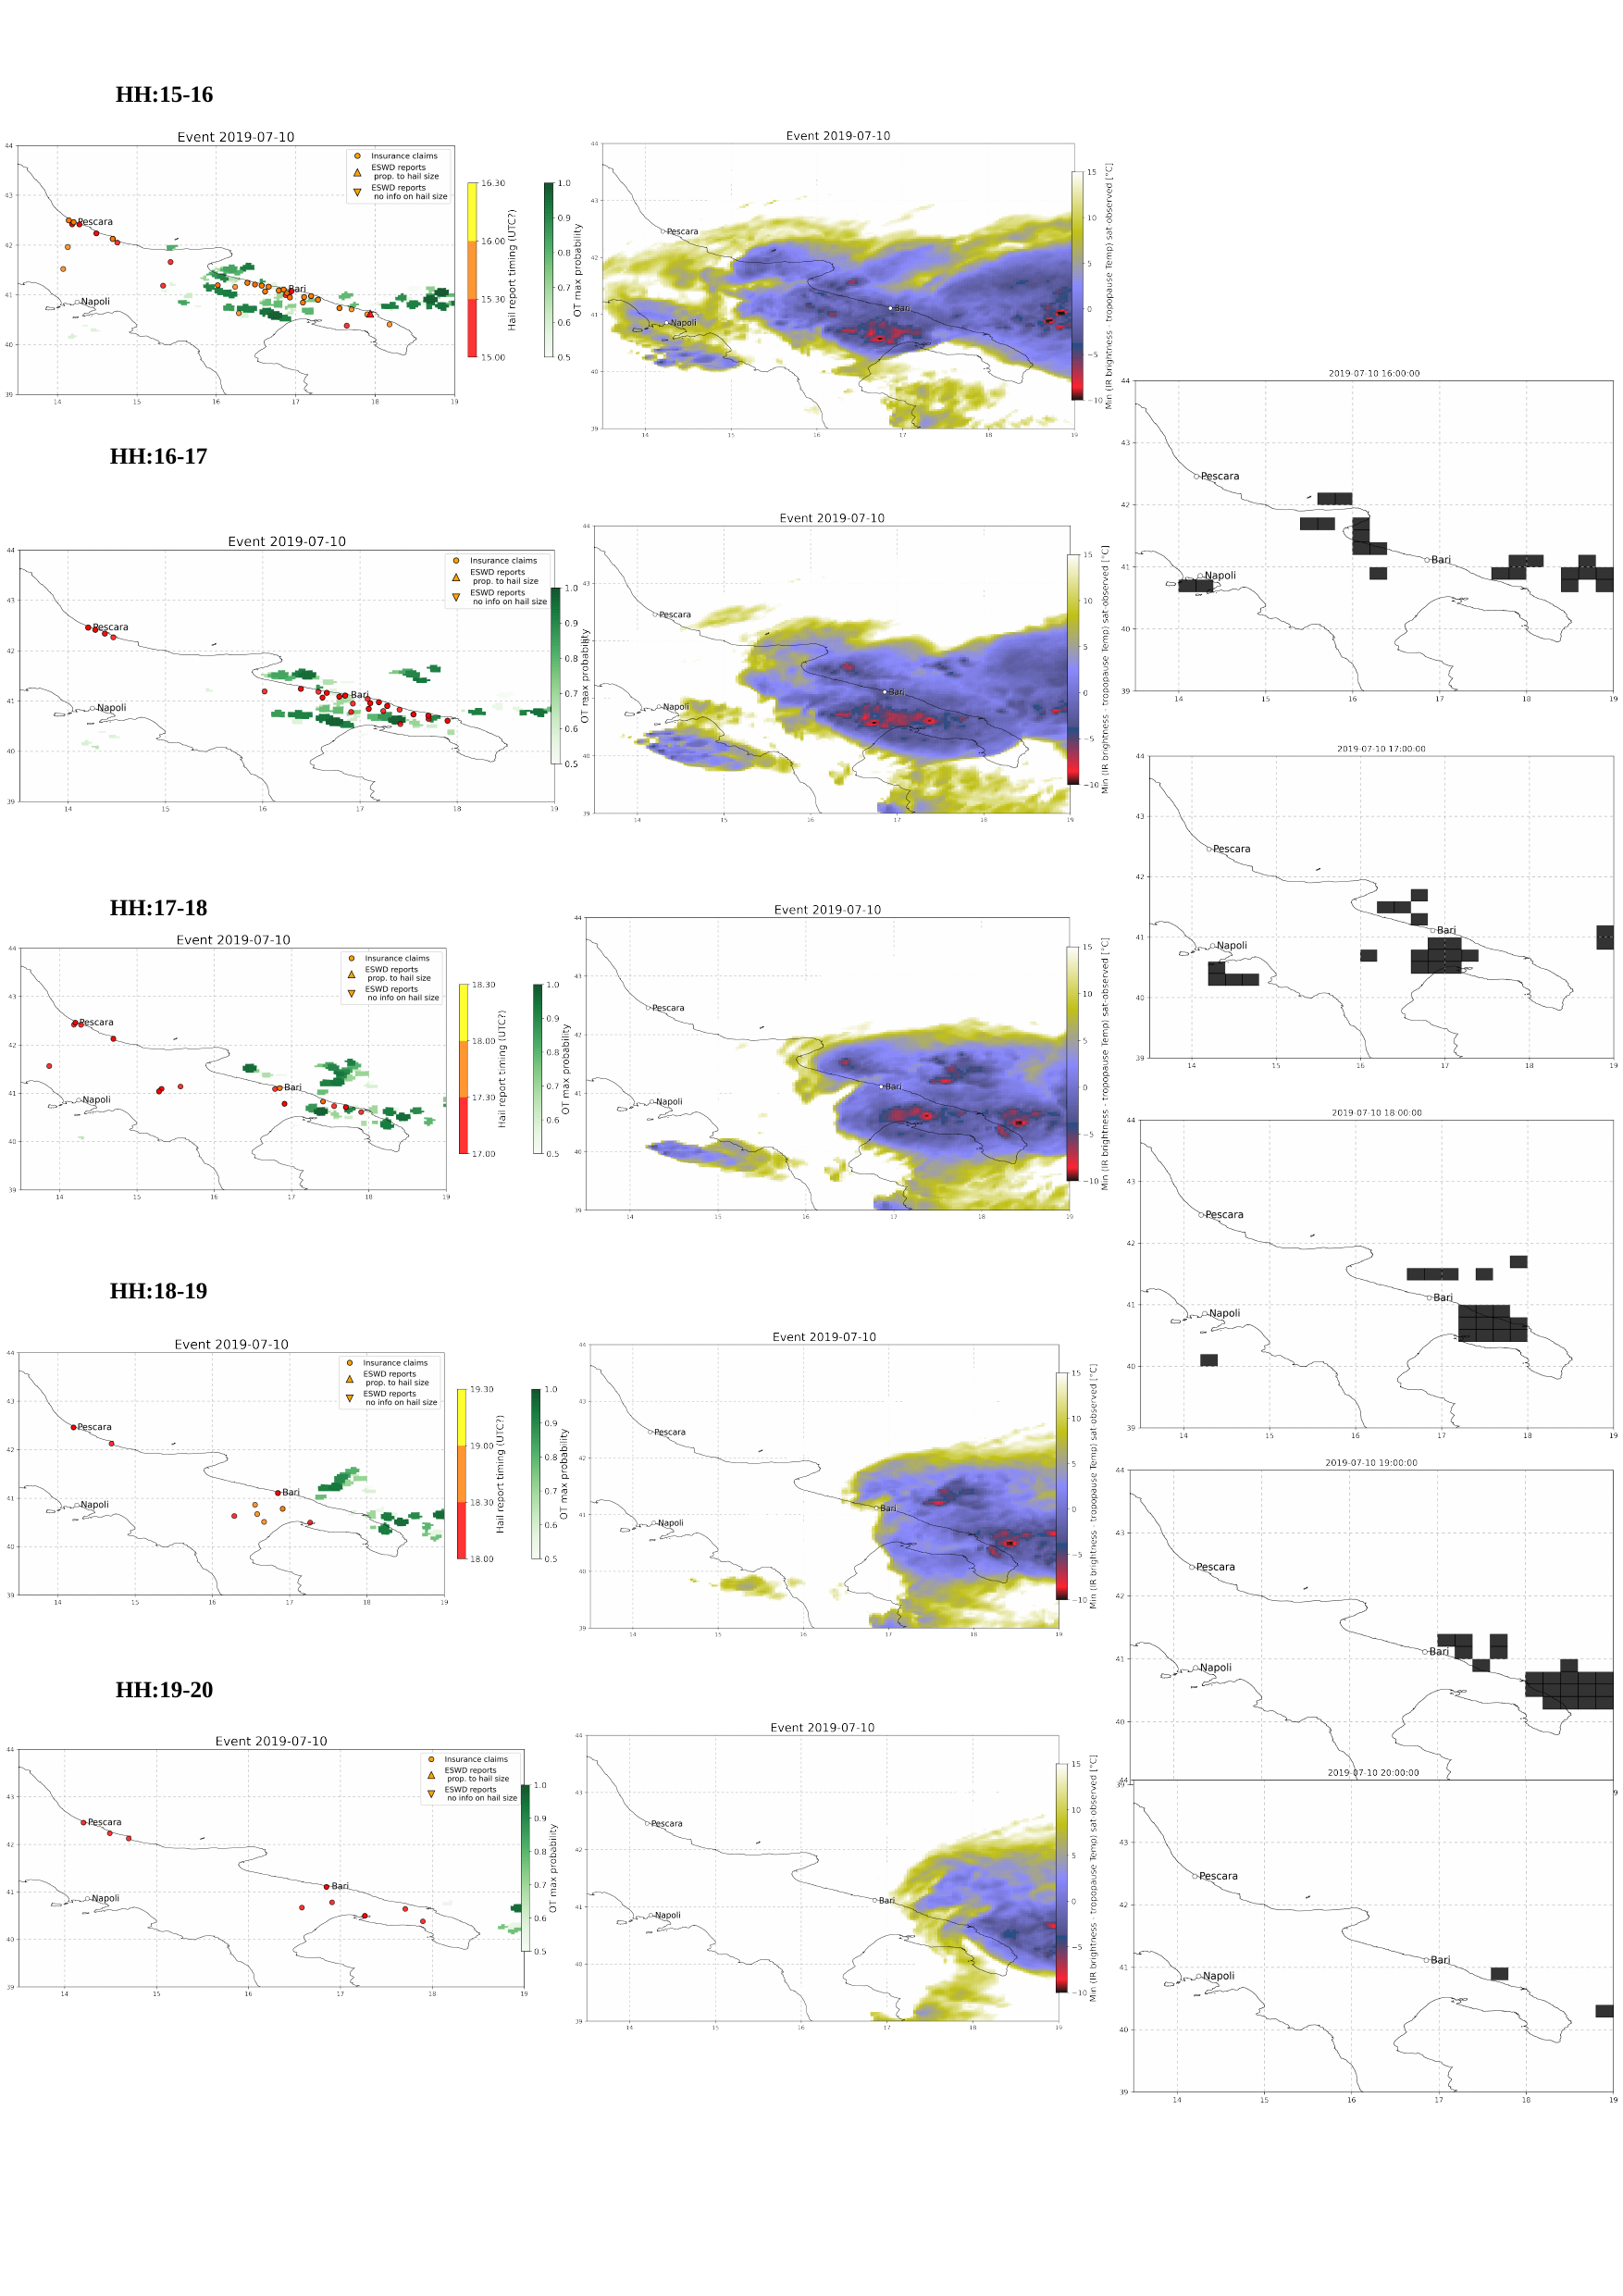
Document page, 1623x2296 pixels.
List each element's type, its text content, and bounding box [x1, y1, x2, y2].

text HH:15-16 [110, 81, 1513, 365]
text HH:16-17 HH:17-18 HH:18-19 HH:19-20 [110, 410, 1513, 1703]
picture [1121, 1104, 1623, 1445]
picture [4, 900, 1114, 1224]
picture [1131, 740, 1623, 1074]
picture [1110, 1454, 1623, 2109]
picture [0, 127, 1623, 708]
picture [2, 509, 1114, 827]
picture [575, 1328, 1102, 1642]
picture [2, 1334, 574, 1610]
picture [571, 1719, 1102, 2035]
picture [2, 1732, 563, 2002]
